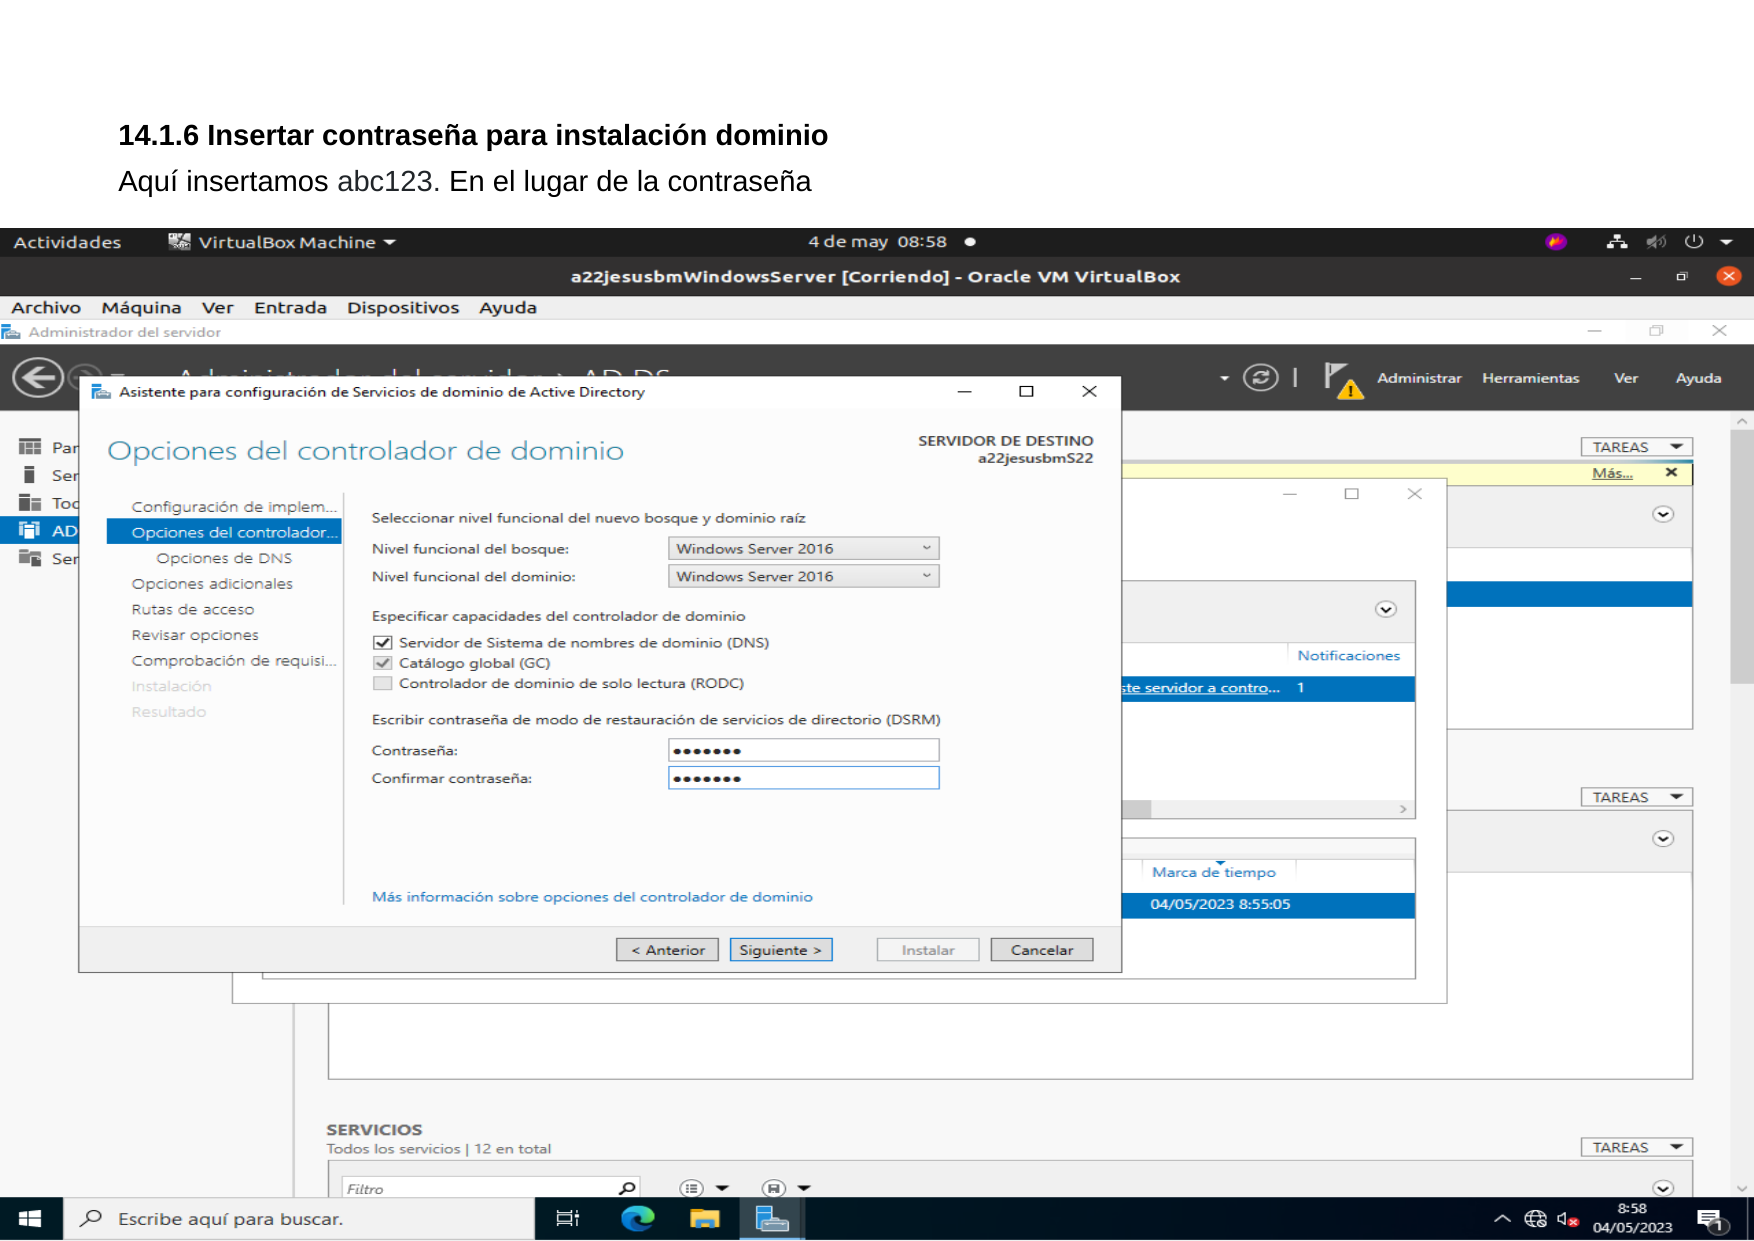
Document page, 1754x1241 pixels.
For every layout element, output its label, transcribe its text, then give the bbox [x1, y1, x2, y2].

text Aquí insertamos abc123. En el lugar de la contraseña [118, 164, 1636, 198]
subtitle 14.1.6 Insertar contraseña para instalación dominio [118, 118, 1636, 152]
picture [0, 228, 1754, 1241]
